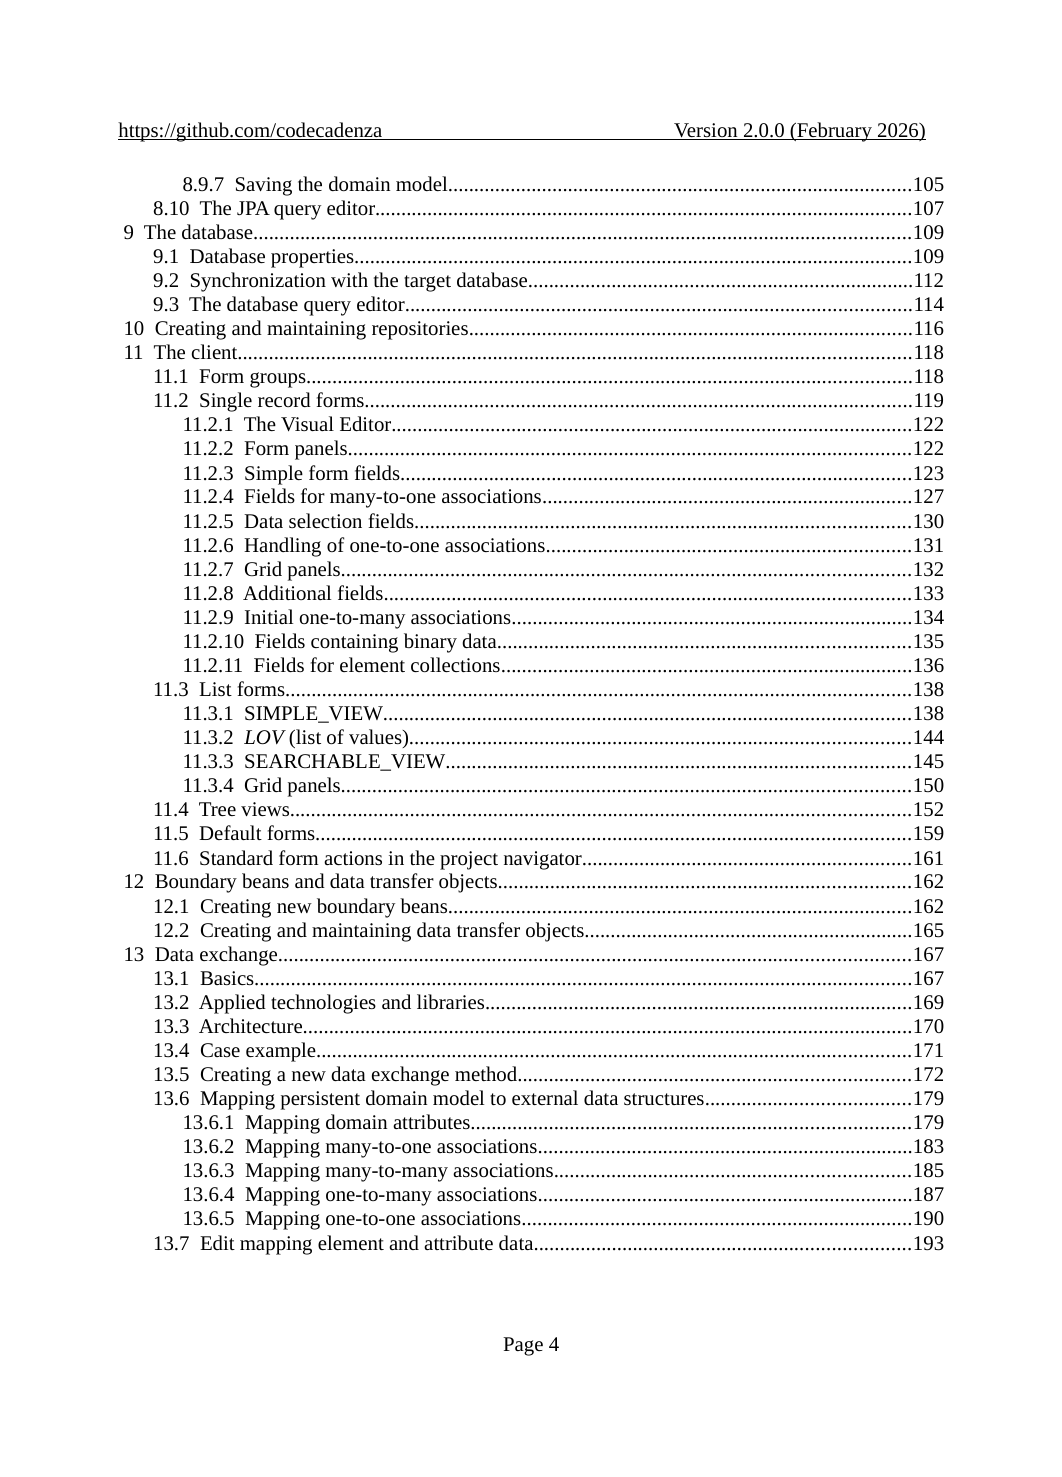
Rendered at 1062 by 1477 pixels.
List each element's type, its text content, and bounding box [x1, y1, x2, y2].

text 11.3.3 SEARCHABLE_VIEW 145 [177, 749, 944, 773]
text 12.1 Creating new boundary beans 162 [148, 893, 944, 918]
text 13.4 Case example 171 [148, 1038, 944, 1062]
text 13.2 Applied technologies and libraries 169 [148, 990, 944, 1014]
text 12 Boundary beans and data transfer objects 162 [118, 869, 944, 893]
text 11.2.10 Fields containing binary data 135 [177, 629, 944, 653]
text 13.6.2 Mapping many-to-one associations 183 [177, 1134, 944, 1158]
text 11.2.6 Handling of one-to-one associations 131 [177, 533, 944, 557]
text 11.6 Standard form actions in the project navigator 161 [148, 845, 944, 869]
text 11.4 Tree views 152 [148, 797, 944, 821]
text 11.2.7 Grid panels 132 [177, 557, 944, 581]
text 11.2.11 Fields for element collections 136 [177, 653, 944, 677]
text 13.6.1 Mapping domain attributes 179 [177, 1110, 944, 1134]
text 11.2.9 Initial one-to-many associations 134 [177, 605, 944, 629]
text 11.2.2 Form panels 122 [177, 436, 944, 460]
text 13.6 Mapping persistent domain model to external data structures 179 [148, 1086, 944, 1110]
text 13.5 Creating a new data exchange method 172 [148, 1062, 944, 1086]
text 11.2.8 Additional fields 133 [177, 581, 944, 605]
text 12.2 Creating and maintaining data transfer objects 165 [148, 918, 944, 942]
text 11.2.3 Simple form fields 123 [177, 460, 944, 484]
text 11.3 List forms 138 [148, 677, 944, 701]
text 9.2 Synchronization with the target database 112 [148, 268, 944, 292]
text 9 The database 109 [118, 220, 944, 244]
text 13.1 Basics 167 [148, 966, 944, 990]
text 11.3.4 Grid panels 150 [177, 773, 944, 797]
text 13 Data exchange 167 [118, 942, 944, 966]
text 10 Creating and maintaining repositories 116 [118, 316, 944, 340]
text 11.2.5 Data selection fields 130 [177, 508, 944, 533]
text 9.1 Database properties 109 [148, 244, 944, 268]
text 13.3 Architecture 170 [148, 1014, 944, 1038]
text 11.1 Form groups 118 [148, 364, 944, 388]
text 11.2.4 Fields for many-to-one associations 127 [177, 484, 944, 508]
text 8.10 The JPA query editor 107 [148, 196, 944, 220]
text 9.3 The database query editor 114 [148, 292, 944, 316]
text 13.7 Edit mapping element and attribute data 193 [148, 1230, 944, 1254]
text 11.3.1 SIMPLE_VIEW 138 [177, 701, 944, 725]
text 11.2.1 The Visual Editor 122 [177, 412, 944, 436]
text 13.6.5 Mapping one-to-one associations 190 [177, 1206, 944, 1230]
text 11.3.2 LOV (list of values) 144 [177, 725, 944, 749]
text 13.6.3 Mapping many-to-many associations 185 [177, 1158, 944, 1182]
text 11 The client 118 [118, 340, 944, 364]
text 8.9.7 Saving the domain model 105 [177, 172, 944, 196]
text 11.2 Single record forms 119 [148, 388, 944, 412]
text 13.6.4 Mapping one-to-many associations 187 [177, 1182, 944, 1206]
text 11.5 Default forms 159 [148, 821, 944, 845]
